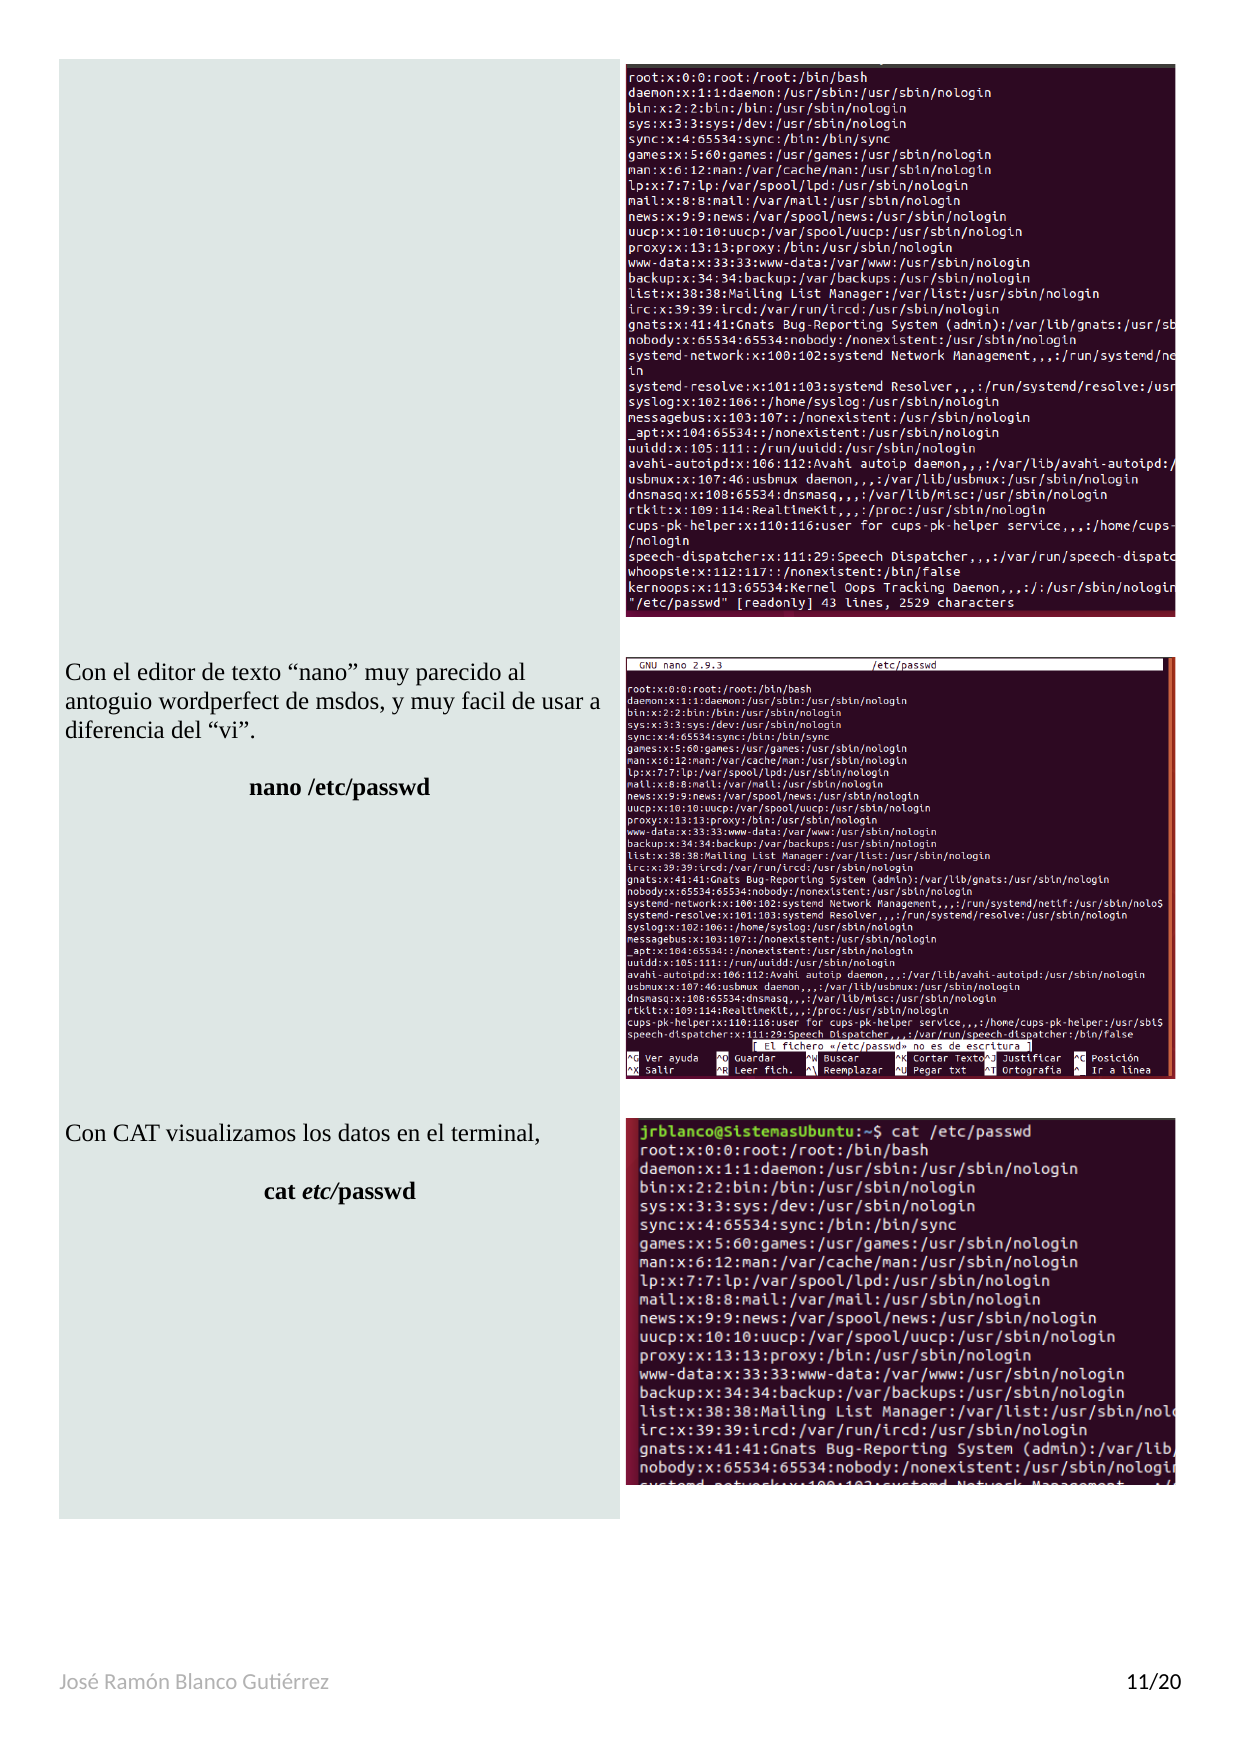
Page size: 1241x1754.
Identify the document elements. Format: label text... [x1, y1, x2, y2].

picture [625, 657, 1176, 1079]
table_cell Con CAT visualizamos los datos en el terminal, cat etc/passwd [59, 1113, 620, 1519]
picture [625, 1118, 1176, 1485]
table_cell [59, 59, 620, 651]
picture [625, 64, 1176, 617]
table_cell [620, 59, 1181, 651]
table_cell [620, 651, 1181, 1113]
table_cell [620, 1113, 1181, 1519]
table_cell Con el editor de texto “nano” muy parecido al antoguio wordperfect de msdos, y muy facil de usar a diferencia del “vi”. nano /etc/passwd [59, 651, 620, 1113]
